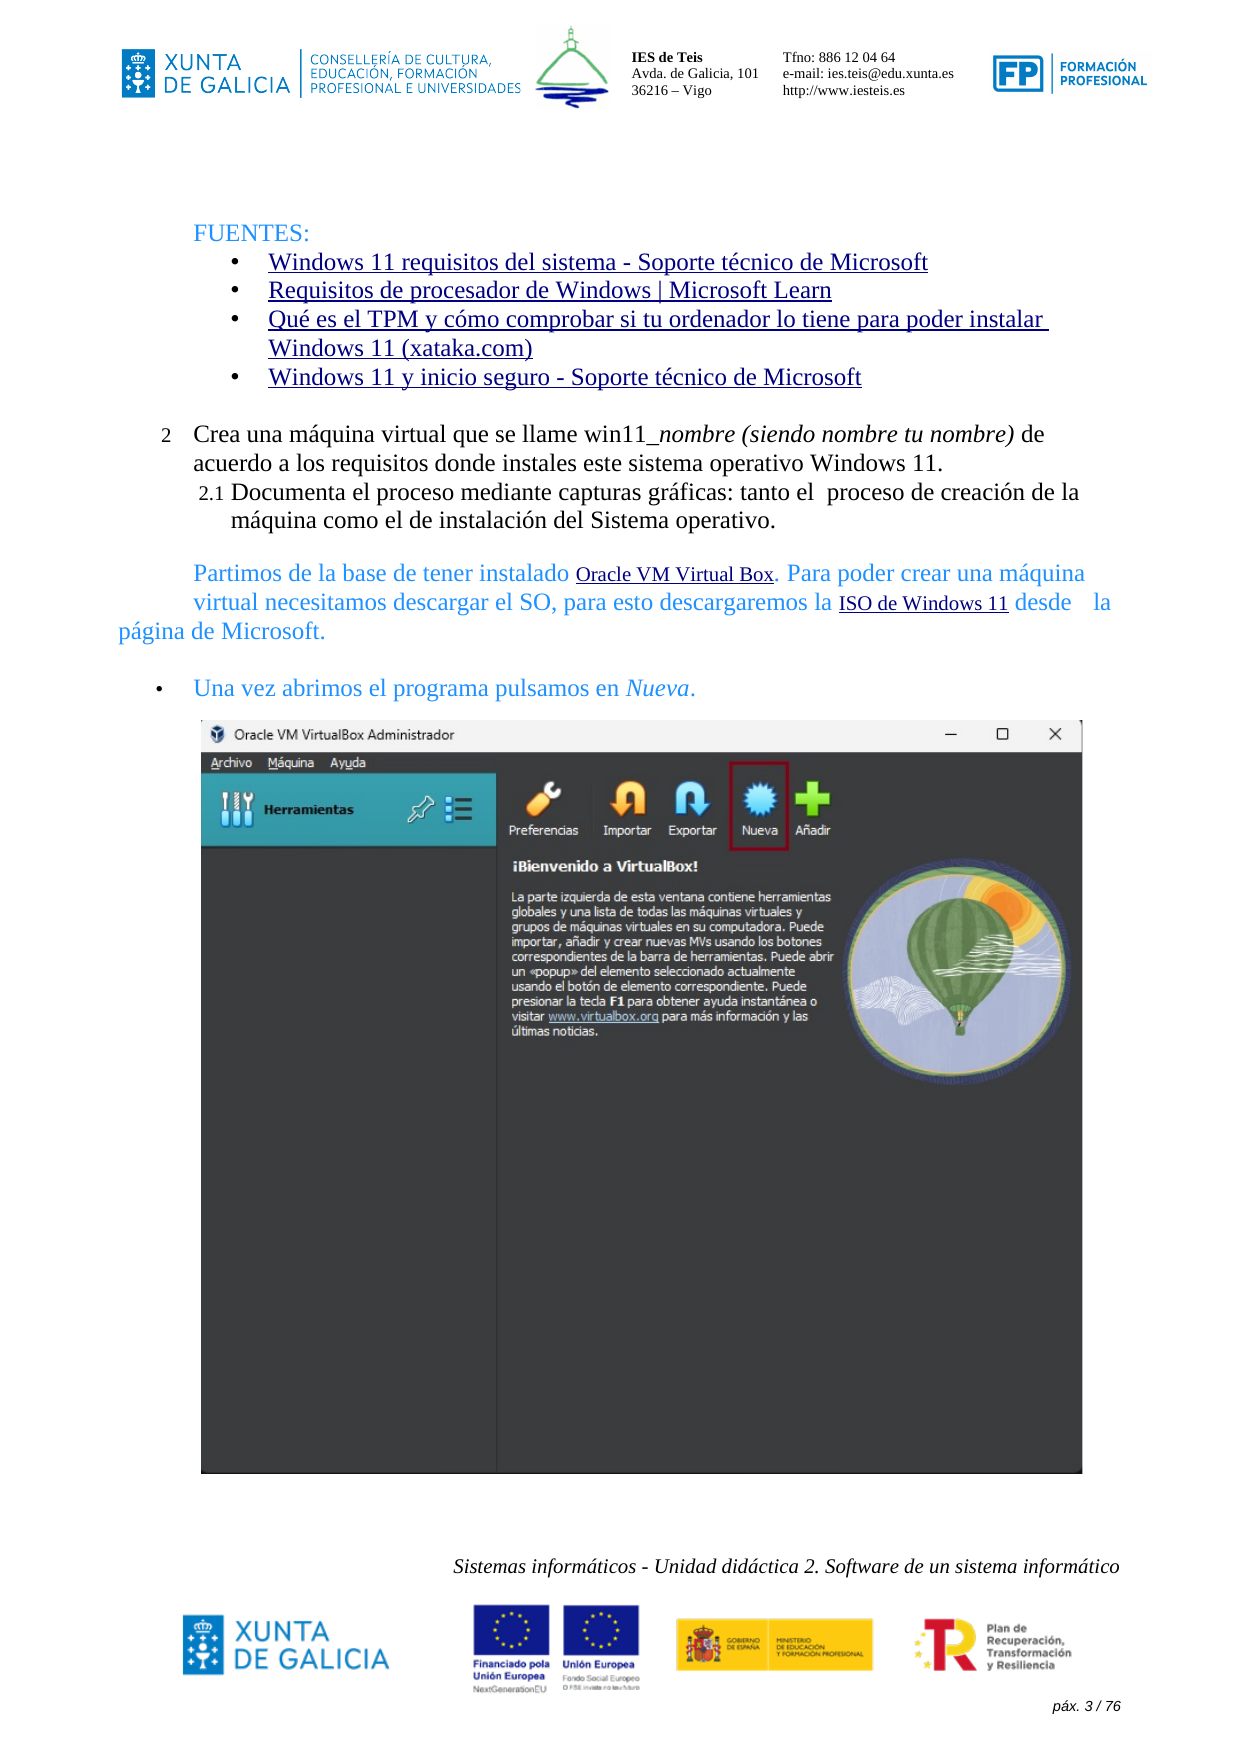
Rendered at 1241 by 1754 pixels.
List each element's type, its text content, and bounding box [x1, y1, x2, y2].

picture [201, 720, 1083, 1474]
list Una vez abrimos el programa pulsamos en Nueva. [156, 673, 1122, 702]
list Crea una máquina virtual que se llame win11_nombre (siendo nombre tu nombre) de acuerdo a los requisitos donde instales este sistema operativo Windows 11. [156, 419, 1122, 477]
list Requisitos de procesador de Windows | Microsoft Learn [231, 275, 1122, 304]
picture [534, 25, 611, 110]
list Documenta el proceso mediante capturas gráficas: tanto el proceso de creación de la máquina como el de instalación del Sistema operativo. [193, 477, 1122, 534]
picture [121, 49, 521, 98]
text Partimos de la base de tener instalado Oracle VM Virtual Box. Para poder crear una máquina virtual necesitamos descargar el SO, para esto descargaremos la ISO de Windows 11 desde la página de Microsoft. [118, 558, 1122, 644]
text FUENTES: [118, 218, 1122, 247]
list Windows 11 requisitos del sistema - Soporte técnico de Microsoft [231, 247, 1122, 275]
list Windows 11 y inicio seguro - Soporte técnico de Microsoft [231, 362, 1122, 390]
picture [182, 1593, 1085, 1700]
picture [989, 50, 1153, 97]
list Qué es el TPM y cómo comprobar si tu ordenador lo tiene para poder instalar Windows 11 (xataka.com) [231, 304, 1122, 362]
